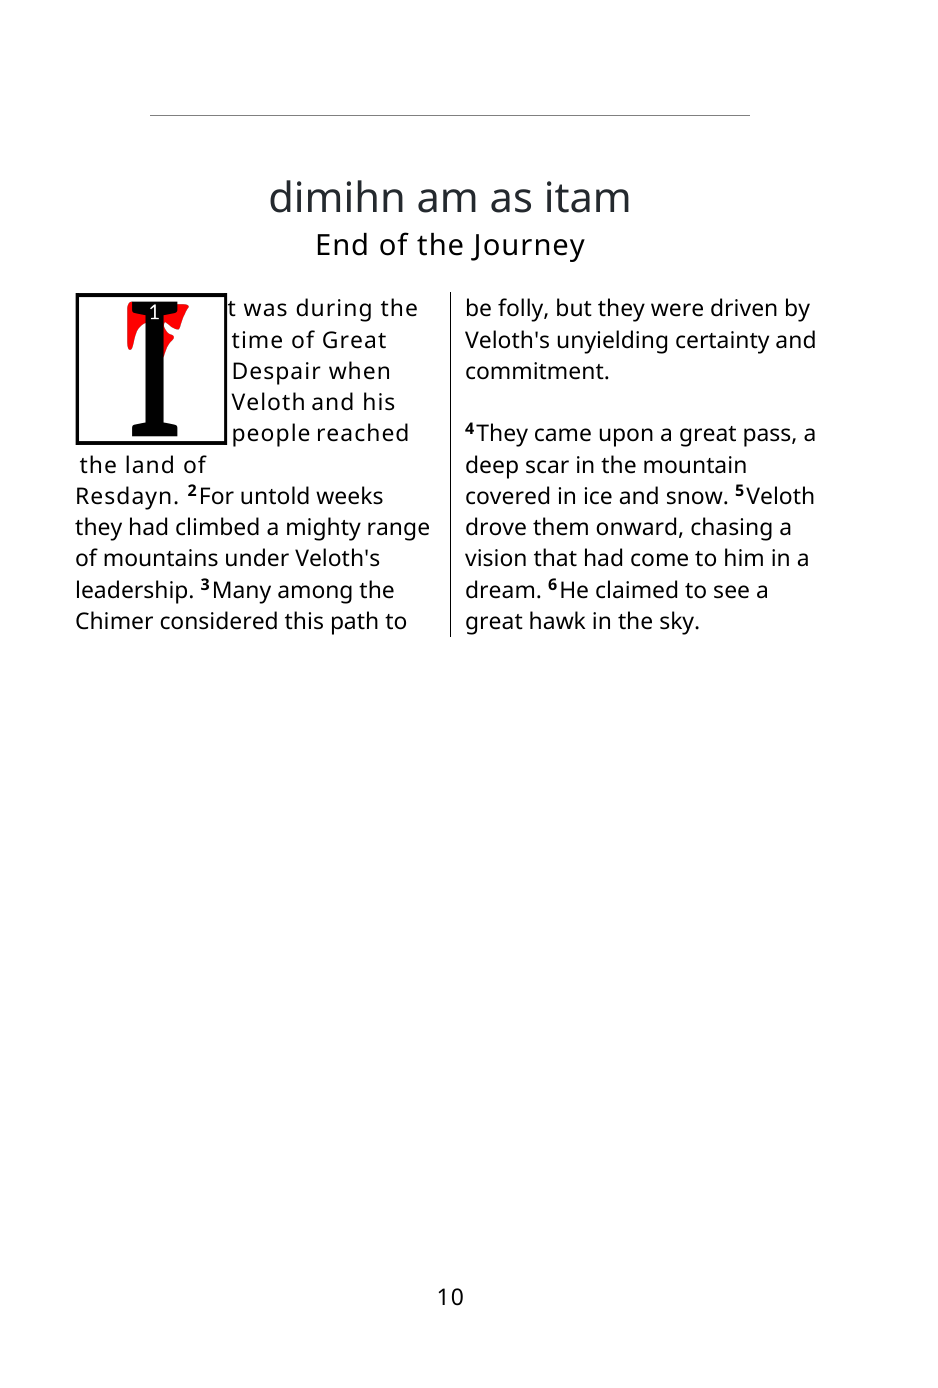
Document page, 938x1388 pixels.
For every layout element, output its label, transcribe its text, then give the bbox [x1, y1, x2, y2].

text t was during the [75, 292, 435, 323]
text Resdayn. 2For untold weeks they had climbed a mighty range of mountains under Veloth's leadership. 3Many among the Chimer considered this path to [75, 480, 435, 636]
text End of the Journey [75, 224, 825, 264]
subtitle dimihn am as itam [75, 167, 825, 224]
text people reached [75, 417, 435, 448]
text Despair when [228, 355, 435, 386]
text the land of [75, 448, 435, 480]
text be folly, but they were driven by Veloth's unyielding certainty and commitment. [465, 292, 825, 386]
picture [75, 293, 228, 445]
text time of Great [228, 323, 435, 355]
text Veloth and his [228, 386, 435, 417]
text 4They came upon a great pass, a deep scar in the mountain covered in ice and snow. 5Veloth drove them onward, chasing a vision that had come to him in a dream. 6He claimed to see a great hawk in the sky. [465, 417, 825, 636]
